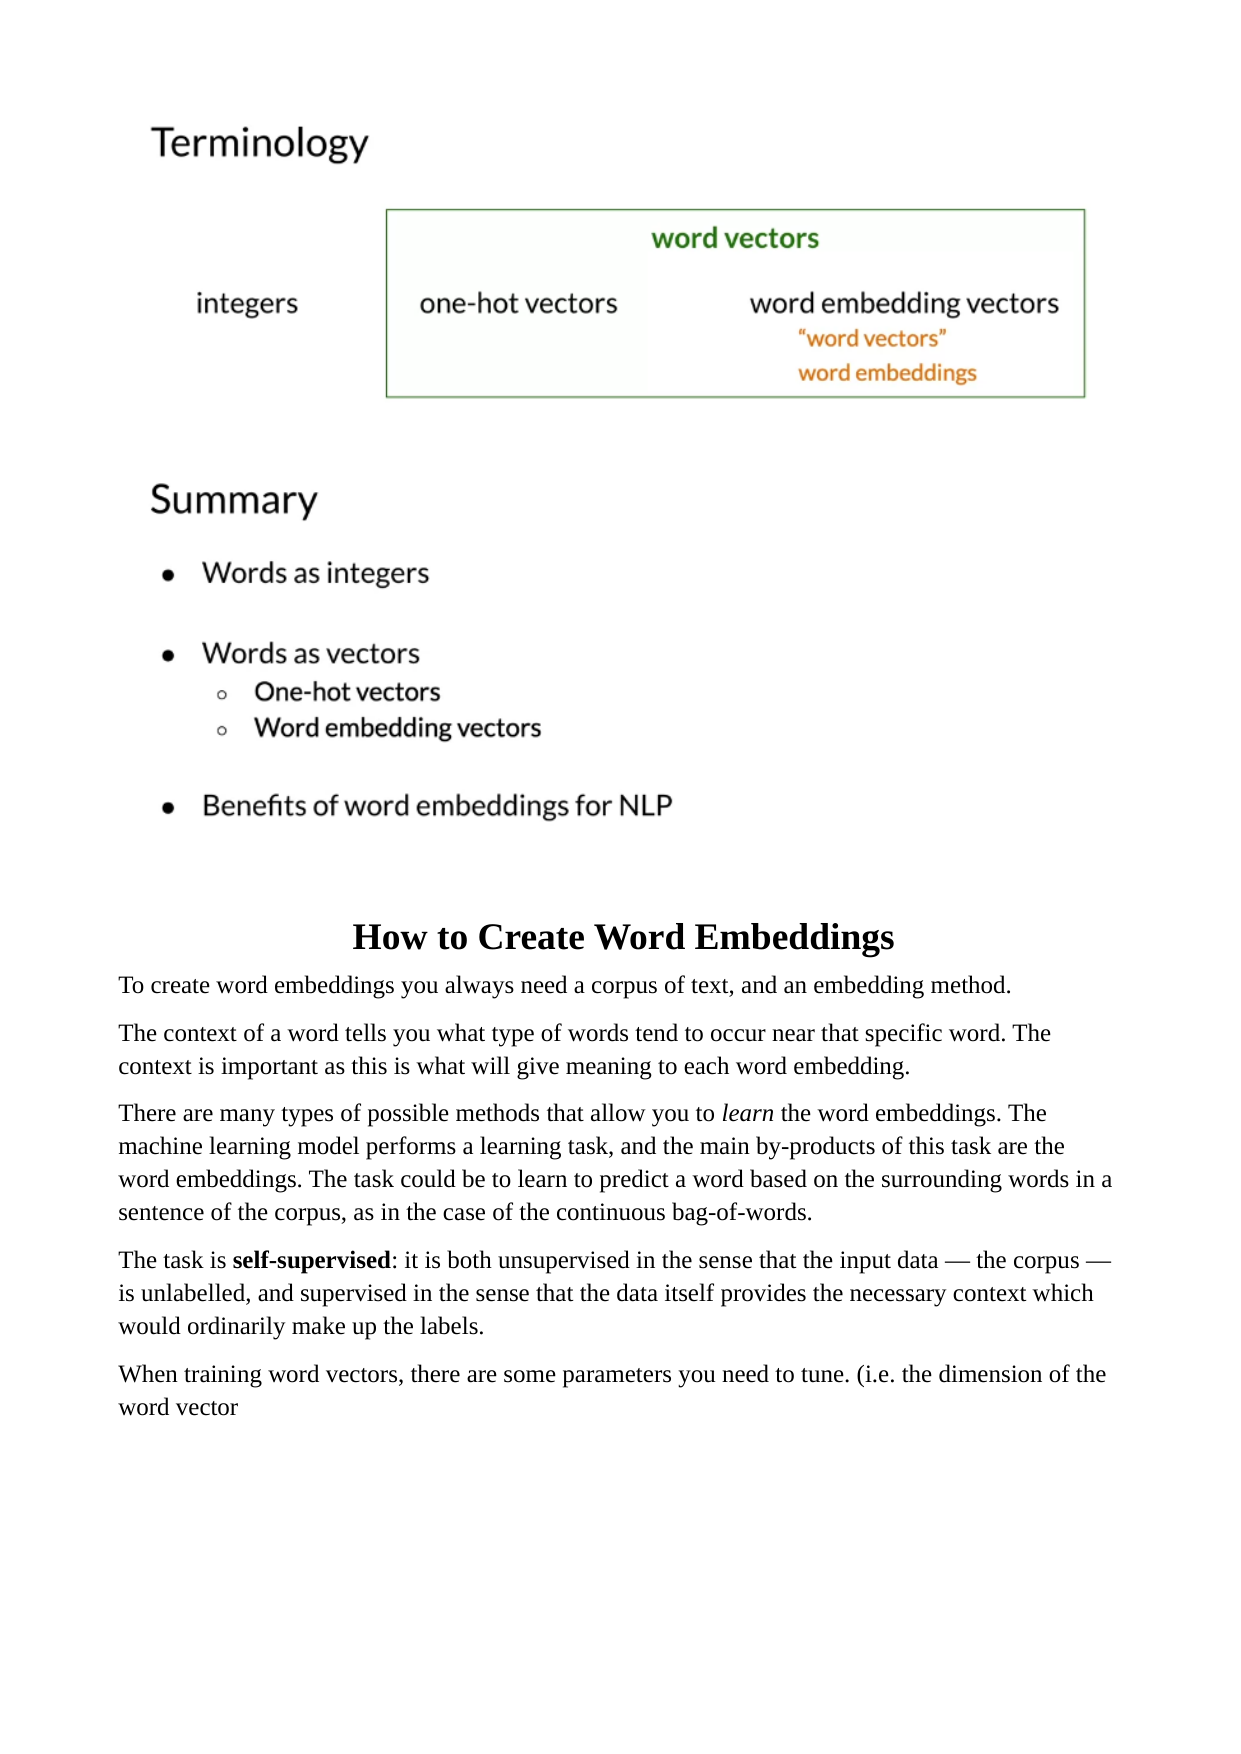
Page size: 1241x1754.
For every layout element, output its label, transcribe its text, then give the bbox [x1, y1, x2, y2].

text There are many types of possible methods that allow you to learn the word embeddings. The machine learning model performs a learning task, and the main by-products of this task are the word embeddings. The task could be to learn to predict a word based on the surrounding words in a sentence of the corpus, as in the case of the continuous bag-of-words. [118, 1098, 1122, 1226]
text When training word vectors, there are some parameters you need to tune. (i.e. the dimension of the word vector [118, 1359, 1122, 1420]
text The context of a word tells you what type of words tend to occur near that specific word. The context is important as this is what will give meaning to each word embedding. [118, 1018, 1122, 1079]
text The task is self-supervised: it is both unsupervised in the sense that the input data — the corpus — is unlabelled, and supervised in the sense that the data itself provides the necessary context which would ordinarily make up the labels. [118, 1245, 1122, 1340]
subtitle How to Create Word Embeddings [118, 914, 1122, 958]
text To create word embeddings you always need a corpus of text, and an embedding method. [118, 970, 1122, 999]
picture [118, 472, 1123, 832]
picture [118, 118, 1123, 415]
